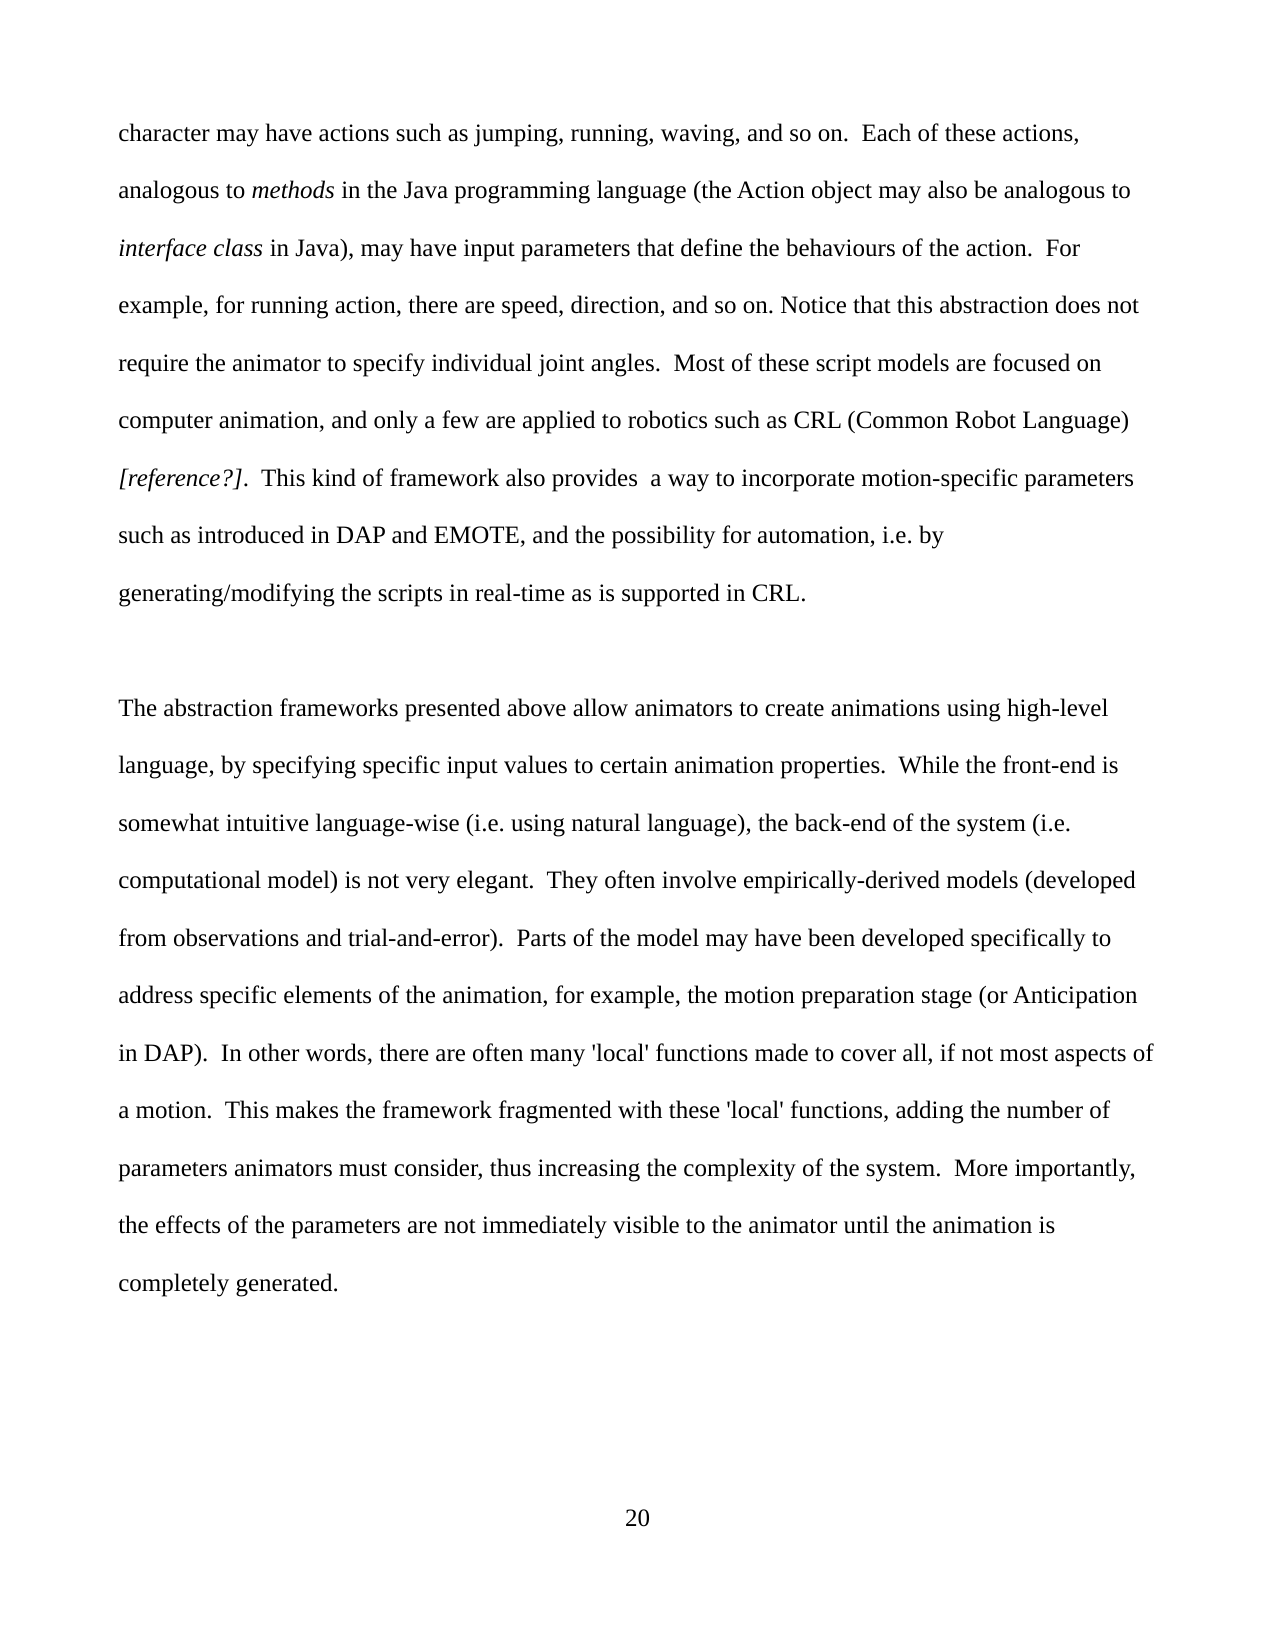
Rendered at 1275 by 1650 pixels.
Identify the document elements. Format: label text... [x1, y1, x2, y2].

text character may have actions such as jumping, running, waving, and so on. Each of these actions, analogous to methods in the Java programming language (the Action object may also be analogous to interface class in Java), may have input parameters that define the behaviours of the action. For example, for running action, there are speed, direction, and so on. Notice that this abstraction does not require the animator to specify individual joint angles. Most of these script models are focused on computer animation, and only a few are applied to robotics such as CRL (Common Robot Language) [reference?]. This kind of framework also provides a way to incorporate motion-specific parameters such as introduced in DAP and EMOTE, and the possibility for automation, i.e. by generating/modifying the scripts in real-time as is supported in CRL. [118, 118, 1157, 607]
text The abstraction frameworks presented above allow animators to create animations using high-level language, by specifying specific input values to certain animation properties. While the front-end is somewhat intuitive language-wise (i.e. using natural language), the back-end of the system (i.e. computational model) is not very elegant. They often involve empirically-derived models (developed from observations and trial-and-error). Parts of the model may have been developed specifically to address specific elements of the animation, for example, the motion preparation stage (or Anticipation in DAP). In other words, there are often many 'local' functions made to cover all, if not most aspects of a motion. This makes the framework fragmented with these 'local' functions, adding the number of parameters animators must consider, thus increasing the complexity of the system. More importantly, the effects of the parameters are not immediately visible to the animator until the animation is completely generated. [118, 693, 1157, 1297]
